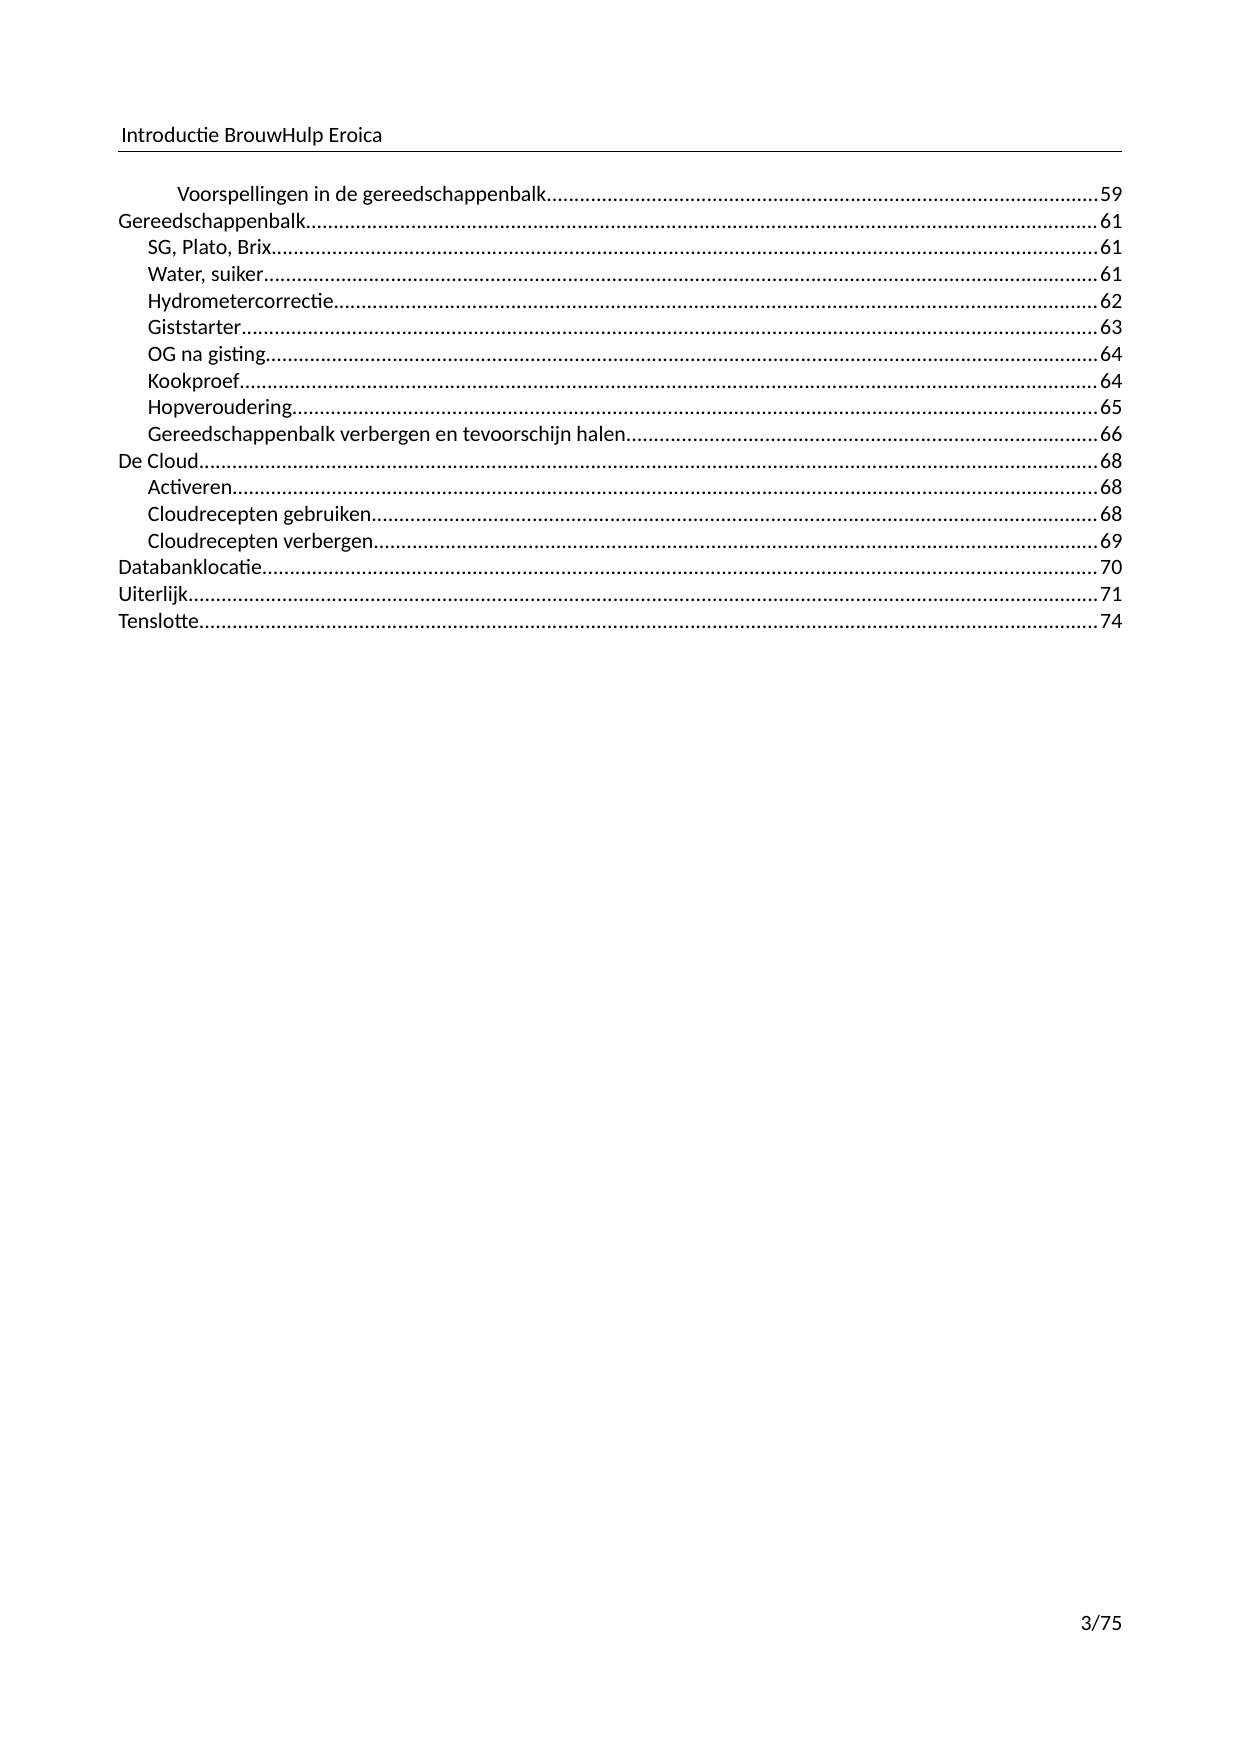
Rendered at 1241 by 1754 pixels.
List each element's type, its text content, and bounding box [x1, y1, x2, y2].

text Cloudrecepten gebruiken 68 [148, 500, 1122, 527]
text Hopveroudering 65 [148, 393, 1122, 420]
text OG na gisting 64 [148, 340, 1122, 367]
text Gereedschappenbalk 61 [118, 207, 1122, 233]
text Cloudrecepten verbergen 69 [148, 527, 1122, 553]
text Water, suiker 61 [148, 260, 1122, 287]
text SG, Plato, Brix 61 [148, 233, 1122, 260]
text Activeren 68 [148, 473, 1122, 500]
text Uiterlijk 71 [118, 580, 1122, 607]
text De Cloud 68 [118, 447, 1122, 473]
text Kookproef 64 [148, 367, 1122, 393]
text Giststarter 63 [148, 313, 1122, 340]
text Tenslotte 74 [118, 607, 1122, 633]
text Databanklocatie 70 [118, 553, 1122, 580]
text Voorspellingen in de gereedschappenbalk 59 [177, 180, 1122, 207]
text Gereedschappenbalk verbergen en tevoorschijn halen 66 [148, 420, 1122, 447]
text Hydrometercorrectie 62 [148, 287, 1122, 313]
